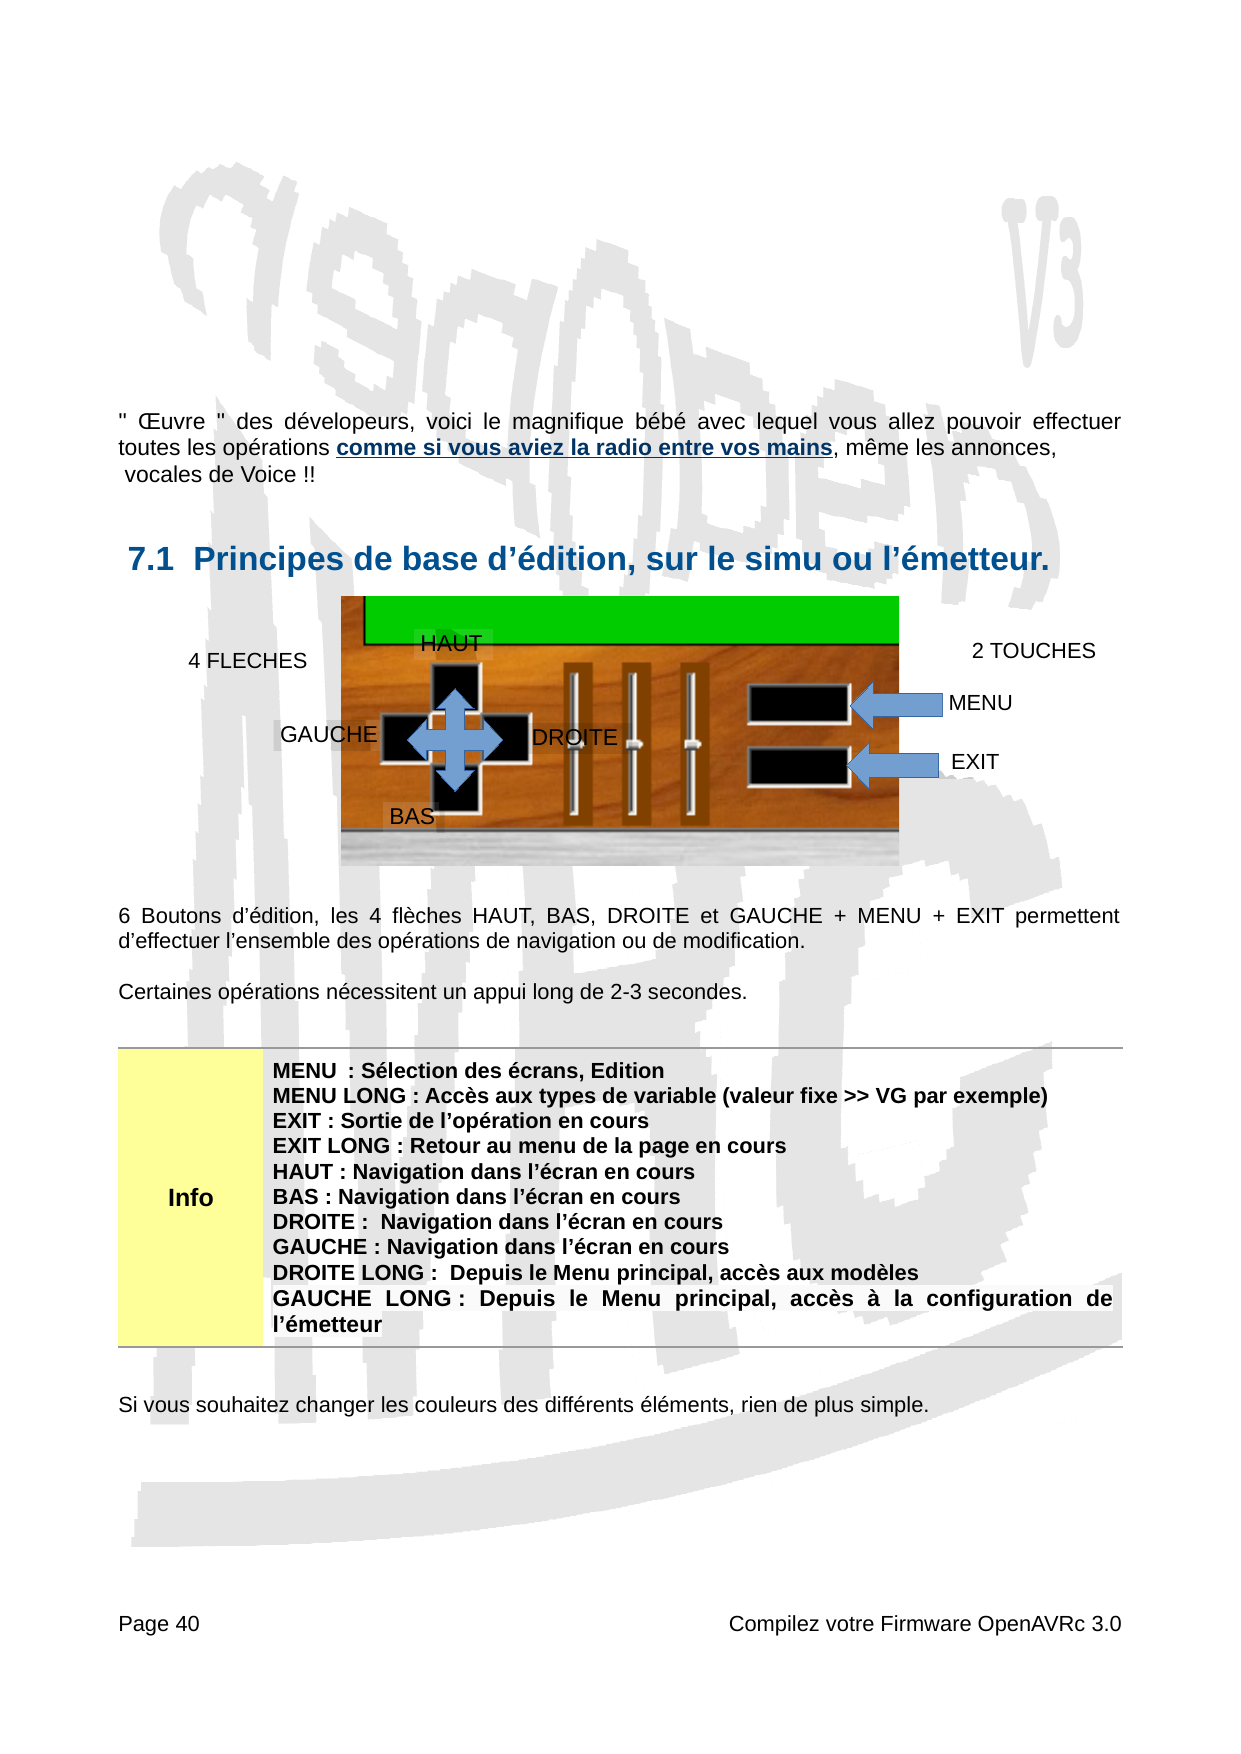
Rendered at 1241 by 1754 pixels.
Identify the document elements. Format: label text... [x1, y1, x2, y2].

text 6 Boutons d’édition, les 4 flèches HAUT, BAS, DROITE et GAUCHE + MENU + EXIT permettent d’effectuer l’ensemble des opérations de navigation ou de modification. [118, 903, 1122, 953]
text '' Œuvre '' des dévelopeurs, voici le magnifique bébé avec lequel vous allez pouvoir effectuer toutes les opérations comme si vous aviez la radio entre vos mains, même les annonces, [118, 408, 1122, 461]
text EXIT [939, 749, 1018, 774]
subtitle Principes de base d’édition, sur le simu ou l’émetteur. [118, 539, 1122, 578]
text 4 FLECHES [182, 648, 323, 673]
table_header Info [118, 1049, 263, 1346]
text vocales de Voice !! [118, 461, 1122, 487]
text GAUCHE [274, 721, 381, 747]
text 2 TOUCHES [966, 638, 1107, 663]
text DROITE [525, 724, 632, 750]
picture [341, 596, 900, 866]
text HAUT [414, 630, 493, 656]
text Si vous souhaitez changer les couleurs des différents éléments, rien de plus simple. [118, 1392, 1122, 1418]
table_header MENU : Sélection des écrans, Edition MENU LONG : Accès aux types de variable (valeur fixe >> VG par exemple) EXIT : Sortie de l’opération en cours EXIT LONG : Retour au menu de la page en cours HAUT : Navigation dans l’écran en cours BAS : Navigation dans l’écran en cours DROITE : Navigation dans l’écran en cours GAUCHE : Navigation dans l’écran en cours DROITE LONG : Depuis le Menu principal, accès aux modèles GAUCHE LONG : Depuis le Menu principal, accès à la configuration de l’émetteur [264, 1049, 1122, 1346]
text BAS [383, 803, 445, 829]
text MENU [942, 690, 1021, 715]
text Certaines opérations nécessitent un appui long de 2-3 secondes. [118, 979, 1122, 1004]
